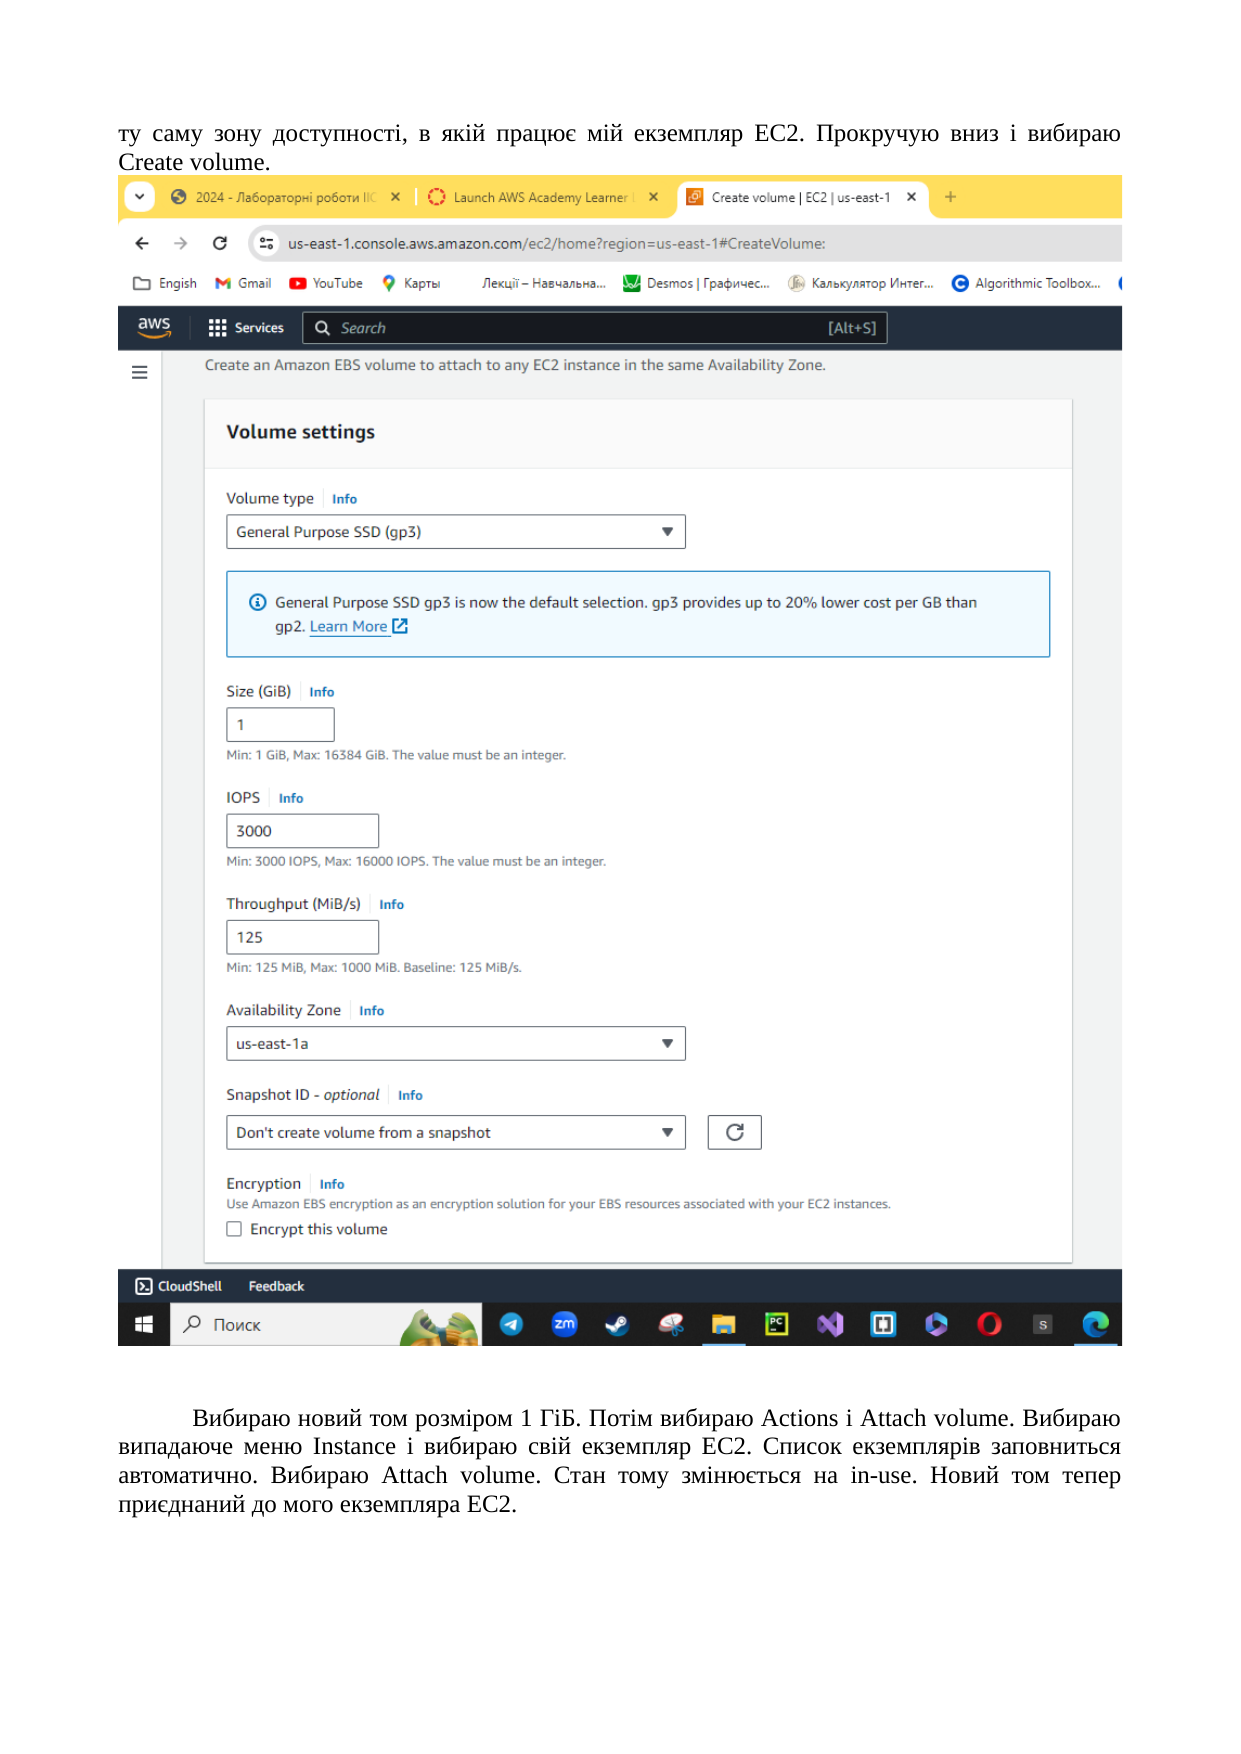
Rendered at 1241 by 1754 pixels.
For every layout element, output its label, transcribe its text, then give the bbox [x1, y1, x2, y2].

picture [118, 175, 1123, 1346]
text ту саму зону доступності, в якій працює мій екземпляр EC2. Прокручую вниз і вибираю Create volume. [118, 118, 1122, 175]
text Вибираю новий том розміром 1 ГіБ. Потім вибираю Actions і Attach volume. Вибираю випадаюче меню Instance і вибираю свій екземпляр EC2. Список екземплярів заповниться автоматично. Вибираю Attach volume. Стан тому змінюється на in-use. Новий том тепер приєднаний до мого екземпляра EC2. [118, 1403, 1122, 1518]
